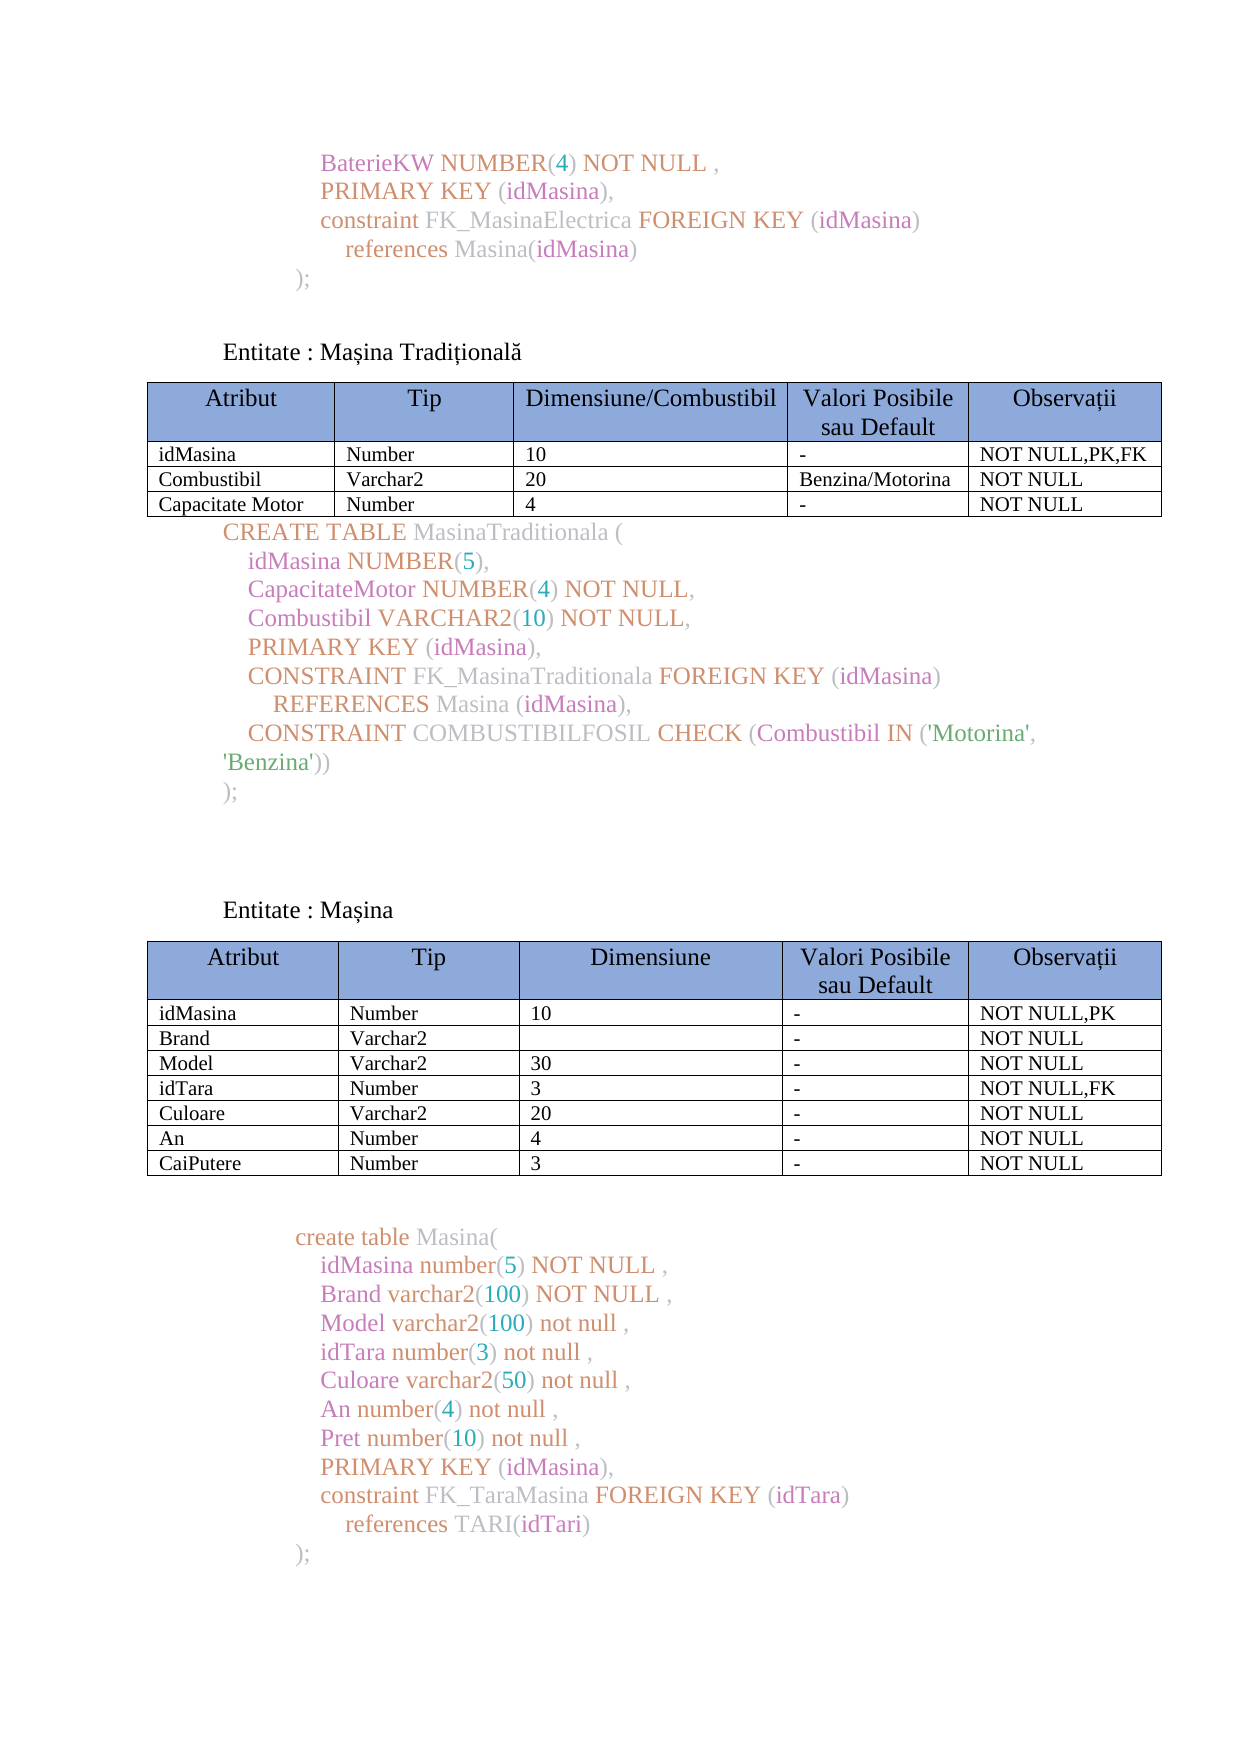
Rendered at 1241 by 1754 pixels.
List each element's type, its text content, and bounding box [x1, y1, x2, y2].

table_cell 4 [520, 1126, 782, 1150]
table_header Tip [339, 942, 519, 999]
table_cell Number [339, 1151, 519, 1175]
table_header Valori Posibile sau Default [788, 383, 968, 441]
table_header Atribut [148, 383, 334, 441]
table_cell 20 [520, 1101, 782, 1125]
table_header Observații [969, 383, 1161, 441]
table_header Atribut [148, 942, 338, 999]
table_cell - [783, 1051, 968, 1075]
table_cell NOT NULL,PK [969, 1000, 1161, 1024]
text CREATE TABLE MasinaTraditionala ( idMasina NUMBER(5), CapacitateMotor NUMBER(4) NOT NULL, Combustibil VARCHAR2(10) NOT NULL, PRIMARY KEY (idMasina), CONSTRAINT FK_MasinaTraditionala FOREIGN KEY (idMasina) REFERENCES Masina (idMasina), CONSTRAINT COMBUSTIBILFOSIL CHECK (Combustibil IN ('Motorina', 'Benzina')) ); [223, 517, 1093, 804]
table_header Dimensiune [520, 942, 782, 999]
table_cell Number [339, 1126, 519, 1150]
text create table Masina( idMasina number(5) NOT NULL , Brand varchar2(100) NOT NULL , Model varchar2(100) not null , idTara number(3) not null , Culoare varchar2(50) not null , An number(4) not null , Pret number(10) not null , PRIMARY KEY (idMasina), constraint FK_TaraMasina FOREIGN KEY (idTara) references TARI(idTari) ); [295, 1222, 1093, 1567]
table_cell CaiPutere [148, 1151, 338, 1175]
table_cell Varchar2 [335, 467, 513, 491]
table_cell Model [148, 1051, 338, 1075]
table_cell Number [339, 1076, 519, 1100]
table_cell NOT NULL [969, 467, 1161, 491]
table_cell Varchar2 [339, 1101, 519, 1125]
table_cell Number [335, 492, 513, 516]
table_cell Culoare [148, 1101, 338, 1125]
table_cell Capacitate Motor [148, 492, 334, 516]
table_cell NOT NULL [969, 1051, 1161, 1075]
table_cell NOT NULL,FK [969, 1076, 1161, 1100]
table_header Observații [969, 942, 1161, 999]
table_header Tip [335, 383, 513, 441]
table_cell NOT NULL [969, 1026, 1161, 1049]
table_header Dimensiune/Combustibil [514, 383, 787, 441]
table_cell 3 [520, 1076, 782, 1100]
list Entitate : Mașina [223, 895, 1093, 924]
table_cell idMasina [148, 1000, 338, 1024]
table_cell 10 [520, 1000, 782, 1024]
table_cell idTara [148, 1076, 338, 1100]
table_cell - [788, 442, 968, 466]
table_cell - [783, 1000, 968, 1024]
table_cell - [788, 492, 968, 516]
table_cell - [783, 1101, 968, 1125]
table_cell NOT NULL [969, 1126, 1161, 1150]
list Entitate : Mașina Tradițională [223, 337, 1093, 366]
table_cell Combustibil [148, 467, 334, 491]
table_cell idMasina [148, 442, 334, 466]
table_header Valori Posibile sau Default [783, 942, 968, 999]
table_cell 30 [520, 1051, 782, 1075]
table_cell [520, 1026, 782, 1049]
table_cell 4 [514, 492, 787, 516]
table_cell NOT NULL [969, 492, 1161, 516]
table_cell Varchar2 [339, 1051, 519, 1075]
table_cell NOT NULL [969, 1151, 1161, 1175]
table_cell - [783, 1076, 968, 1100]
table_cell 3 [520, 1151, 782, 1175]
table_cell NOT NULL [969, 1101, 1161, 1125]
table_cell - [783, 1126, 968, 1150]
table_cell - [783, 1026, 968, 1049]
table_cell NOT NULL,PK,FK [969, 442, 1161, 466]
table_cell Brand [148, 1026, 338, 1049]
text BaterieKW NUMBER(4) NOT NULL , PRIMARY KEY (idMasina), constraint FK_MasinaElectrica FOREIGN KEY (idMasina) references Masina(idMasina) ); [295, 148, 1093, 291]
table_cell An [148, 1126, 338, 1150]
table_cell 10 [514, 442, 787, 466]
table_cell Benzina/Motorina [788, 467, 968, 491]
table_cell Varchar2 [339, 1026, 519, 1049]
table_cell Number [335, 442, 513, 466]
table_cell 20 [514, 467, 787, 491]
table_cell Number [339, 1000, 519, 1024]
table_cell - [783, 1151, 968, 1175]
